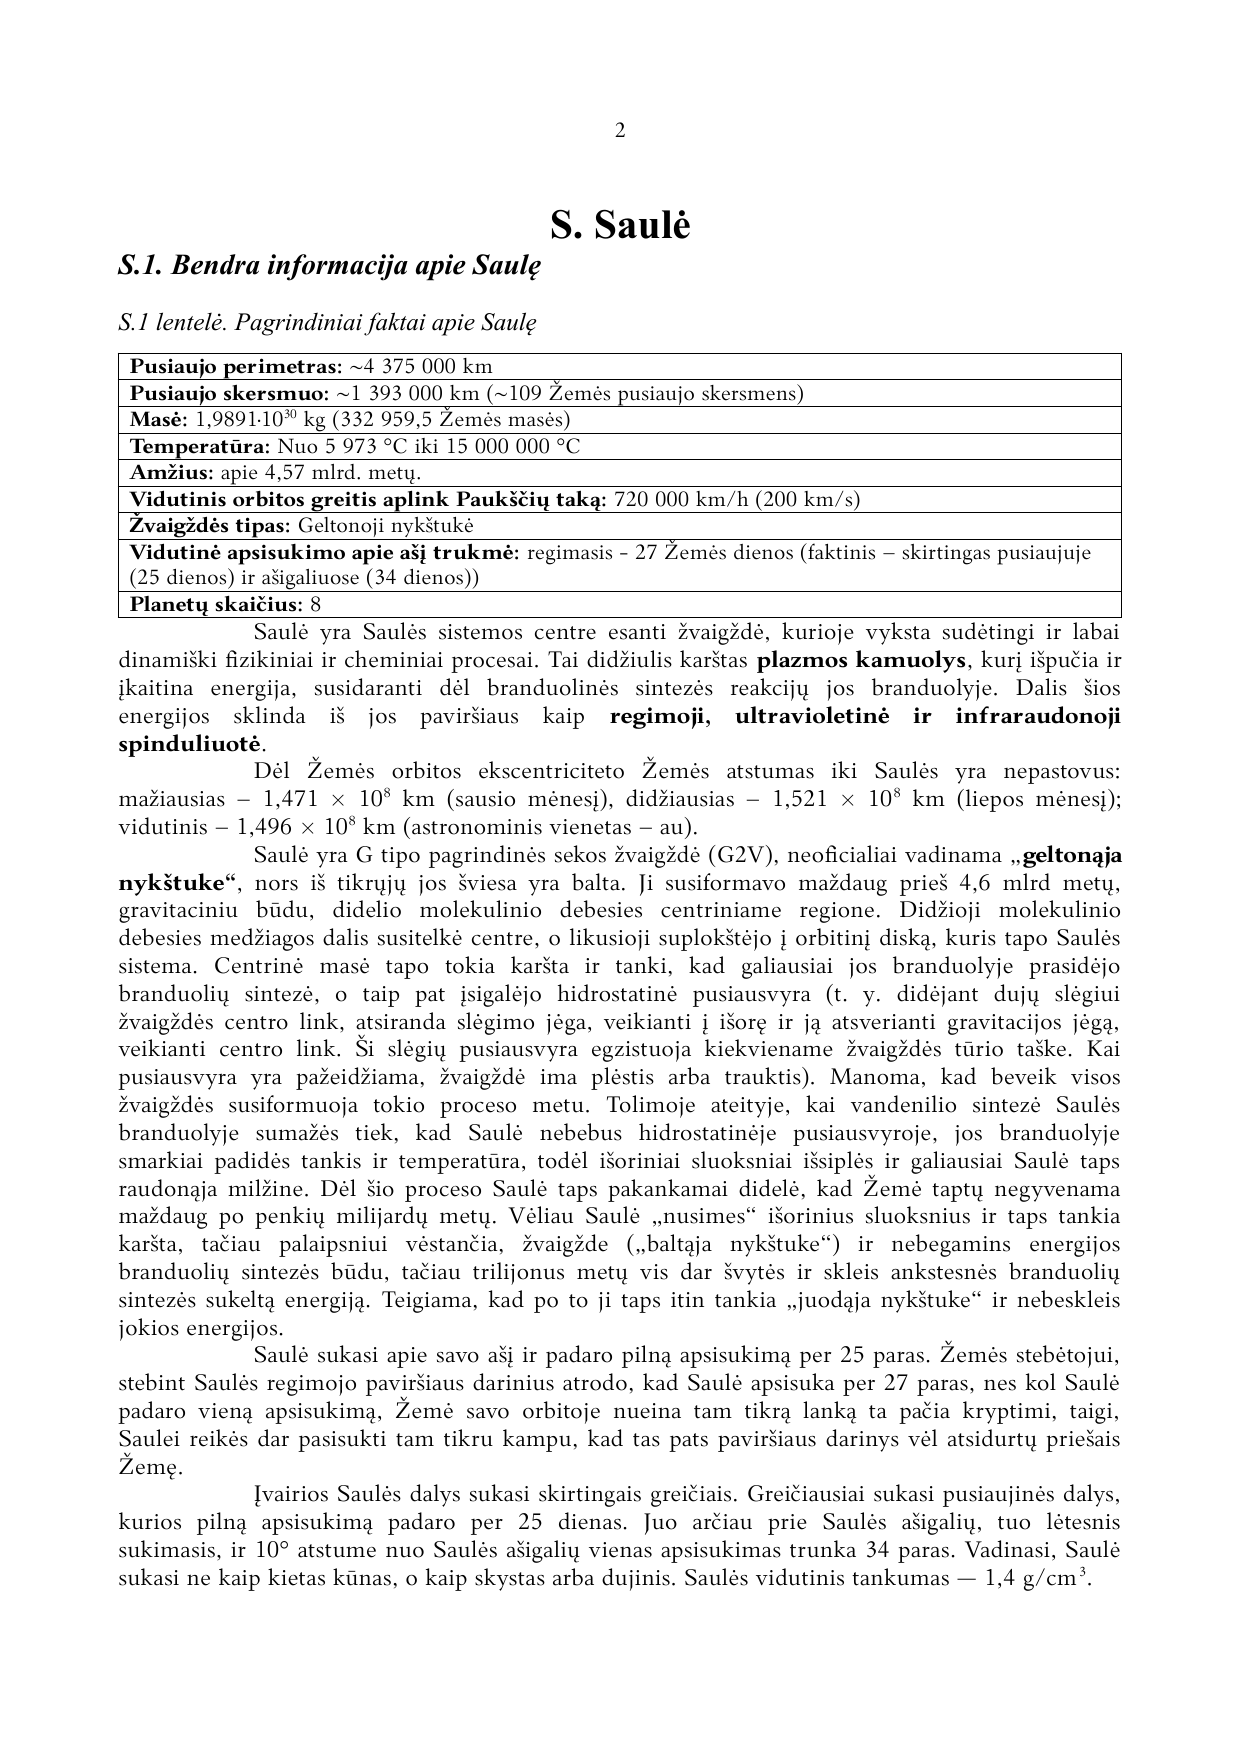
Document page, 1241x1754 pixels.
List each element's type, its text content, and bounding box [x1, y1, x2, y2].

text Saulė yra Saulės sistemos centre esanti žvaigždė, kurioje vyksta sudėtingi ir labai dinamiški fizikiniai ir cheminiai procesai. Tai didžiulis karštas plazmos kamuolys, kurį išpučia ir įkaitina energija, susidaranti dėl branduolinės sintezės reakcijų jos branduolyje. Dalis šios energijos sklinda iš jos paviršiaus kaip regimoji, ultravioletinė ir infraraudonoji spinduliuotė. [118, 618, 1122, 757]
table_cell Vidutinis orbitos greitis aplink Paukščių taką: 720 000 km/h (200 km/s) [119, 487, 1121, 512]
text Saulė sukasi apie savo ašį ir padaro pilną apsisukimą per 25 paras. Žemės stebėtojui, stebint Saulės regimojo paviršiaus darinius atrodo, kad Saulė apsisuka per 27 paras, nes kol Saulė padaro vieną apsisukimą, Žemė savo orbitoje nueina tam tikrą lanką ta pačia kryptimi, taigi, Saulei reikės dar pasisukti tam tikru kampu, kad tas pats paviršiaus darinys vėl atsidurtų priešais Žemę. [118, 1341, 1122, 1481]
text Saulė yra G tipo pagrindinės sekos žvaigždė (G2V), neoficialiai vadinama „geltonąja nykštuke“, nors iš tikrųjų jos šviesa yra balta. Ji susiformavo maždaug prieš 4,6 mlrd metų, gravitaciniu būdu, didelio molekulinio debesies centriniame regione. Didžioji molekulinio debesies medžiagos dalis susitelkė centre, o likusioji suplokštėjo į orbitinį diską, kuris tapo Saulės sistema. Centrinė masė tapo tokia karšta ir tanki, kad galiausiai jos branduolyje prasidėjo branduolių sintezė, o taip pat įsigalėjo hidrostatinė pusiausvyra (t. y. didėjant dujų slėgiui žvaigždės centro link, atsiranda slėgimo jėga, veikianti į išorę ir ją atsverianti gravitacijos jėgą, veikianti centro link. Ši slėgių pusiausvyra egzistuoja kiekviename žvaigždės tūrio taške. Kai pusiausvyra yra pažeidžiama, žvaigždė ima plėstis arba trauktis). Manoma, kad beveik visos žvaigždės susiformuoja tokio proceso metu. Tolimoje ateityje, kai vandenilio sintezė Saulės branduolyje sumažės tiek, kad Saulė nebebus hidrostatinėje pusiausvyroje, jos branduolyje smarkiai padidės tankis ir temperatūra, todėl išoriniai sluoksniai išsiplės ir galiausiai Saulė taps raudonąja milžine. Dėl šio proceso Saulė taps pakankamai didelė, kad Žemė taptų negyvenama maždaug po penkių milijardų metų. Vėliau Saulė „nusimes“ išorinius sluoksnius ir taps tankia karšta, tačiau palaipsniui vėstančia, žvaigžde („baltąja nykštuke“) ir nebegamins energijos branduolių sintezės būdu, tačiau trilijonus metų vis dar švytės ir skleis ankstesnės branduolių sintezės sukeltą energiją. Teigiama, kad po to ji taps itin tankia „juodąja nykštuke“ ir nebeskleis jokios energijos. [118, 841, 1122, 1341]
table_cell Temperatūra: Nuo 5 973 °C iki 15 000 000 °C [119, 434, 1121, 459]
text S.1 lentelė. Pagrindiniai faktai apie Saulę [118, 307, 1122, 336]
table_cell Pusiaujo skersmuo: ~1 393 000 km (~109 Žemės pusiaujo skersmens) [119, 380, 1121, 406]
text Įvairios Saulės dalys sukasi skirtingais greičiais. Greičiausiai sukasi pusiaujinės dalys, kurios pilną apsisukimą padaro per 25 dienas. Juo arčiau prie Saulės ašigalių, tuo lėtesnis sukimasis, ir 10° atstume nuo Saulės ašigalių vienas apsisukimas trunka 34 paras. Vadinasi, Saulė sukasi ne kaip kietas kūnas, o kaip skystas arba dujinis. Saulės vidutinis tankumas — 1,4 g/cm3. [118, 1481, 1122, 1592]
table_cell Masė: 1,9891·1030 kg (332 959,5 Žemės masės) [119, 407, 1121, 432]
table_cell Amžius: apie 4,57 mlrd. metų. [119, 460, 1121, 486]
text Dėl Žemės orbitos ekscentriciteto Žemės atstumas iki Saulės yra nepastovus: mažiausias – 1,471 × 108 km (sausio mėnesį), didžiausias – 1,521 × 108 km (liepos mėnesį); vidutinis – 1,496 × 108 km (astronominis vienetas – au). [118, 757, 1122, 841]
text S. Saulė [118, 199, 1122, 247]
text S.1. Bendra informacija apie Saulę [118, 247, 1122, 281]
table_cell Žvaigždės tipas: Geltonoji nykštukė [119, 513, 1121, 539]
table_cell Vidutinė apsisukimo apie ašį trukmė: regimasis - 27 Žemės dienos (faktinis – skirtingas pusiaujuje (25 dienos) ir ašigaliuose (34 dienos)) [119, 540, 1121, 591]
table_cell Planetų skaičius: 8 [119, 592, 1121, 617]
table_header Pusiaujo perimetras: ~4 375 000 km [119, 354, 1121, 379]
